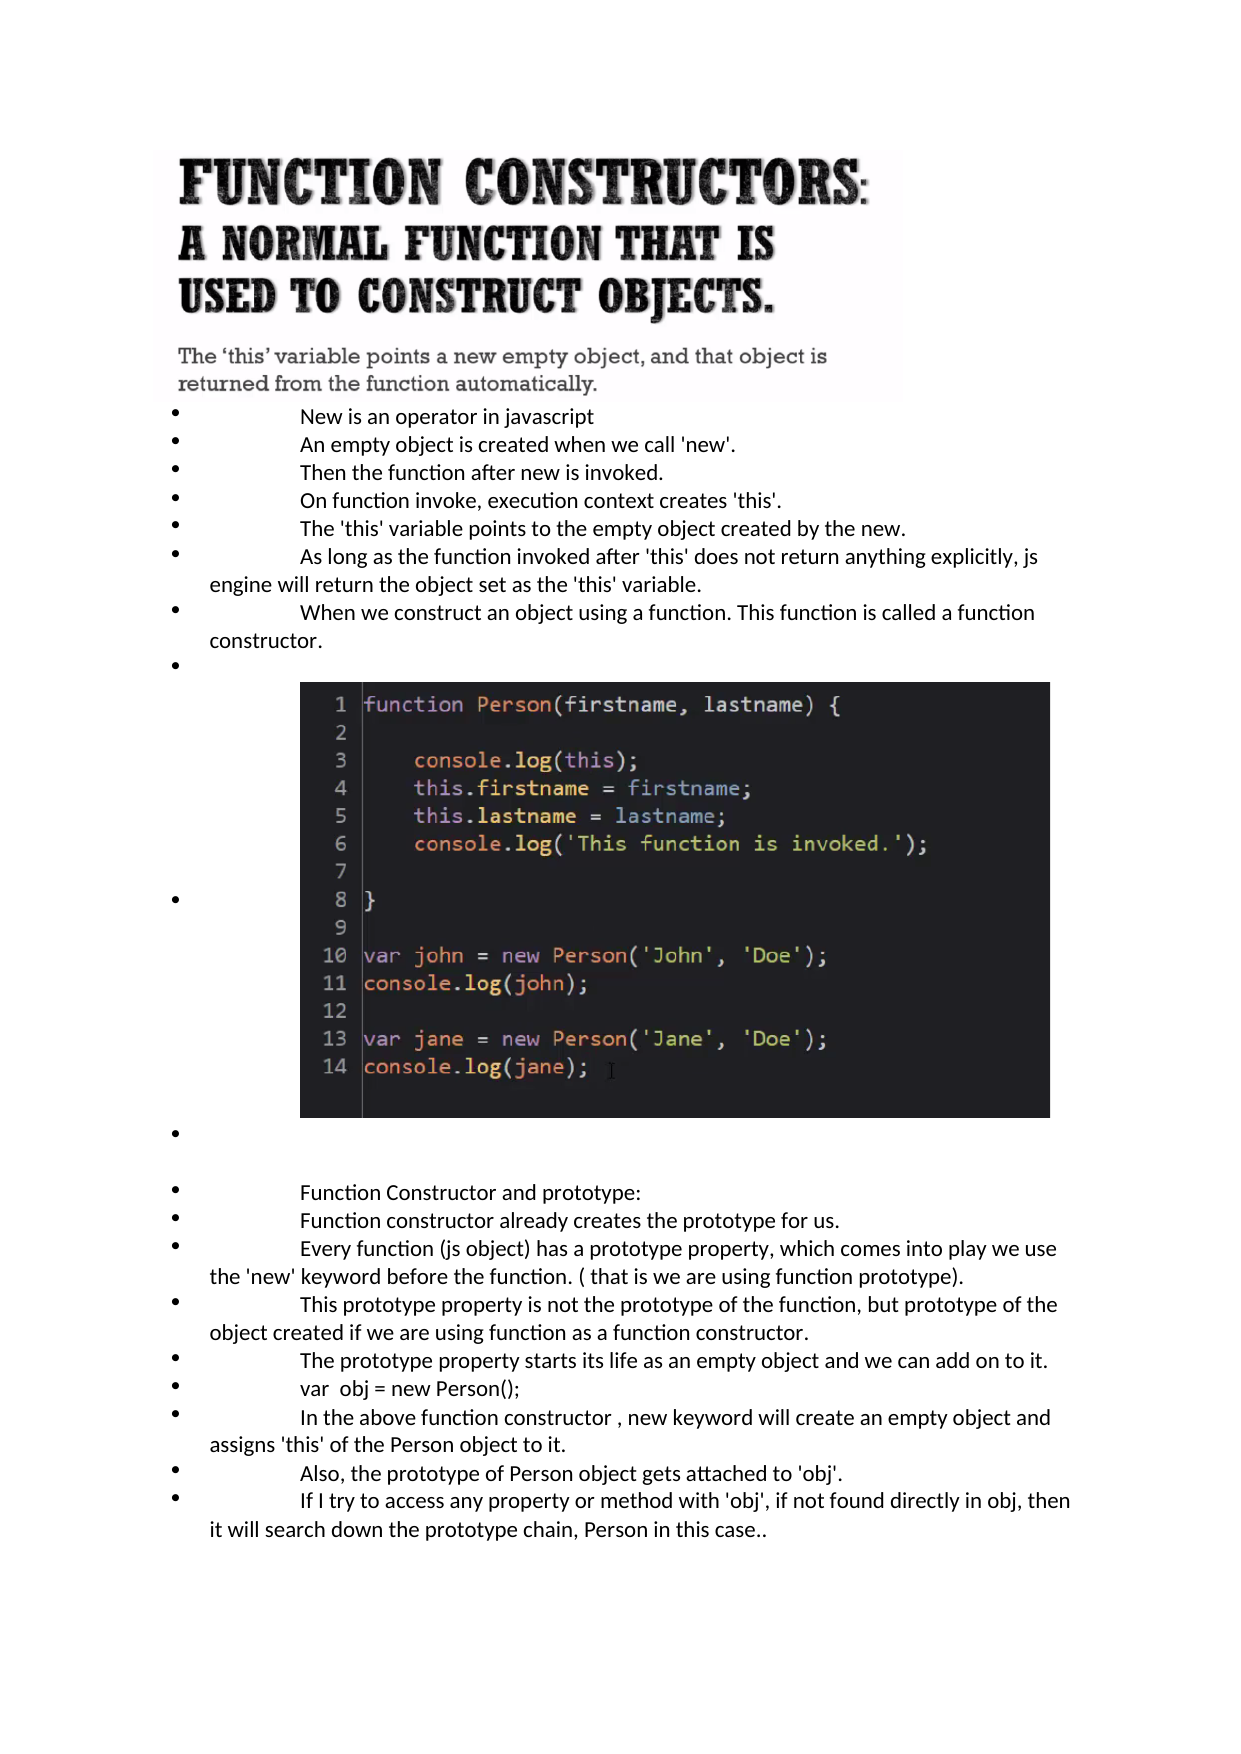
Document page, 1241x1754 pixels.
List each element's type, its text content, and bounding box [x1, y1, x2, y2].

list var obj = new Person(); [172, 1374, 1090, 1403]
list If I try to access any property or method with 'obj', if not found directly in obj, then it will search down the prototype chain, Person in this case.. [172, 1487, 1090, 1543]
list The prototype property starts its life as an empty object and we can add on to it. [172, 1347, 1090, 1374]
picture [300, 682, 1050, 1118]
list Every function (js object) has a prototype property, which comes into play we use the 'new' keyword before the function. ( that is we are using function prototype). [172, 1234, 1090, 1291]
list As long as the function invoked after 'this' does not return anything explicitly, js engine will return the object set as the 'this' variable. [172, 542, 1090, 598]
list New is an operator in javascript [172, 402, 1090, 430]
list Then the function after new is invoked. [172, 458, 1090, 486]
list Also, the prototype of Person object gets attached to 'obj'. [172, 1459, 1090, 1487]
list In the above function constructor , new keyword will create an empty object and assigns 'this' of the Person object to it. [172, 1403, 1090, 1459]
picture [153, 150, 903, 402]
list On function invoke, execution context creates 'this'. [172, 486, 1090, 514]
list When we construct an object using a function. This function is called a function constructor. [172, 598, 1090, 654]
list Function constructor already creates the prototype for us. [172, 1206, 1090, 1234]
list An empty object is created when we call 'new'. [172, 430, 1090, 458]
list The 'this' variable points to the empty object created by the new. [172, 514, 1090, 542]
list This prototype property is not the prototype of the function, but prototype of the object created if we are using function as a function constructor. [172, 1291, 1090, 1347]
list Function Constructor and prototype: [172, 1178, 1090, 1206]
